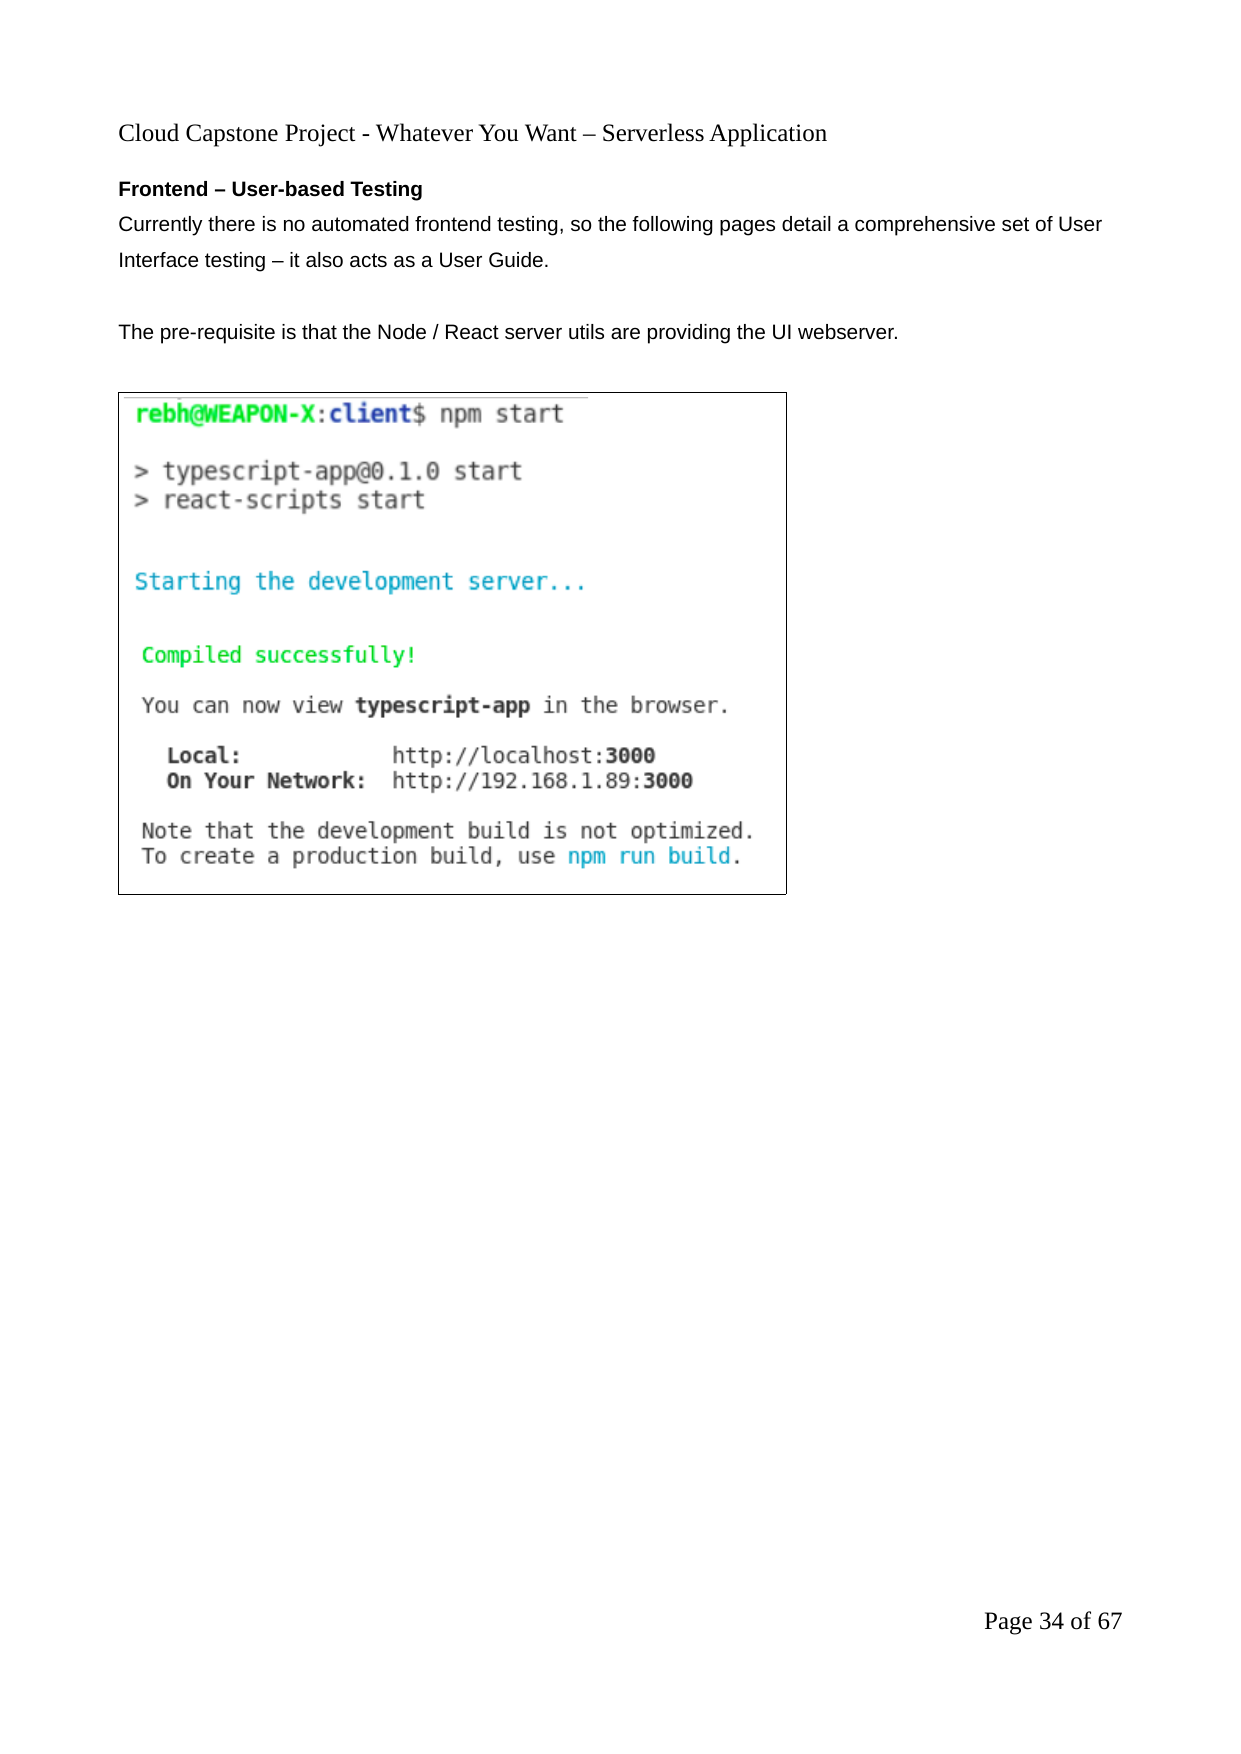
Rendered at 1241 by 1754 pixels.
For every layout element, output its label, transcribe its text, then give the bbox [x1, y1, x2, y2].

picture [123, 630, 773, 889]
text Currently there is no automated frontend testing, so the following pages detail a comprehensive set of User Interface testing – it also acts as a User Guide. [118, 212, 1122, 272]
table_header [119, 393, 786, 894]
picture [123, 397, 589, 537]
text The pre-requisite is that the Node / React server utils are providing the UI webserver. [118, 320, 1122, 344]
subtitle Frontend – User-based Testing [118, 176, 1122, 200]
picture [123, 560, 629, 607]
